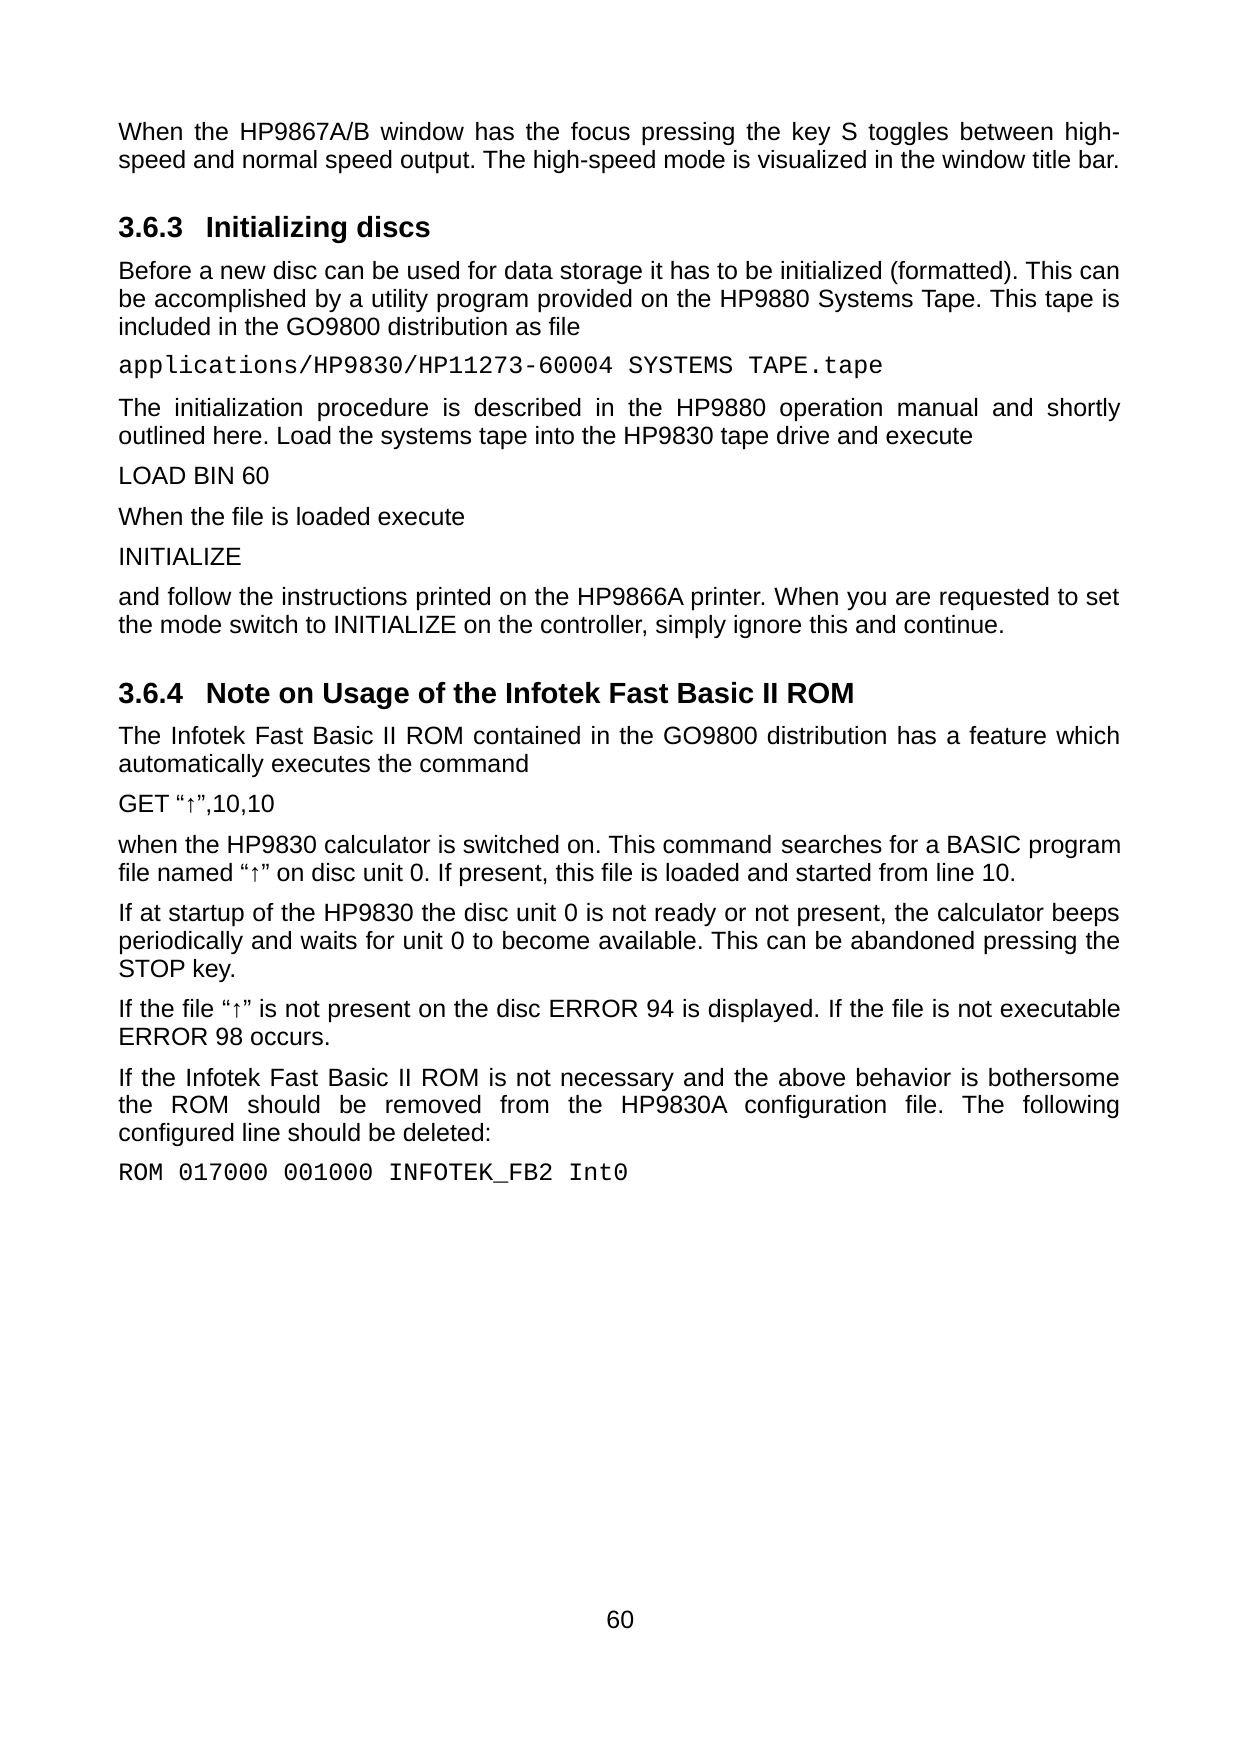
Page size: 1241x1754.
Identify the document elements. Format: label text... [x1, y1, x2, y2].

text If the Infotek Fast Basic II ROM is not necessary and the above behavior is bothersome the ROM should be removed from the HP9830A configuration file. The following configured line should be deleted: [118, 1063, 1122, 1147]
text applications/HP9830/HP11273-60004 SYSTEMS TAPE.tape [118, 353, 1122, 381]
text When the HP9867A/B window has the focus pressing the key S toggles between high-speed and normal speed output. The high-speed mode is visualized in the window title bar. [118, 118, 1122, 174]
subtitle Note on Usage of the Infotek Fast Basic II ROM [118, 677, 1122, 709]
text GET “↑”,10,10 [118, 790, 1122, 818]
text ROM 017000 001000 INFOTEK_FB2 Int0 [118, 1159, 1122, 1188]
text LOAD BIN 60 [118, 462, 1122, 490]
text When the file is loaded execute [118, 502, 1122, 530]
text and follow the instructions printed on the HP9866A printer. When you are requested to set the mode switch to INITIALIZE on the controller, simply ignore this and continue. [118, 583, 1122, 639]
subtitle Initializing discs [118, 211, 1122, 244]
text The initialization procedure is described in the HP9880 operation manual and shortly outlined here. Load the systems tape into the HP9830 tape drive and execute [118, 394, 1122, 449]
text Before a new disc can be used for data storage it has to be initialized (formatted). This can be accomplished by a utility program provided on the HP9880 Systems Tape. This tape is included in the GO9800 distribution as file [118, 257, 1122, 340]
text when the HP9830 calculator is switched on. This command searches for a BASIC program file named “↑” on disc unit 0. If present, this file is loaded and started from line 10. [118, 830, 1122, 886]
text If the file “↑” is not present on the disc ERROR 94 is displayed. If the file is not executable ERROR 98 occurs. [118, 995, 1122, 1051]
text INITIALIZE [118, 543, 1122, 571]
text The Infotek Fast Basic II ROM contained in the GO9800 distribution has a feature which automatically executes the command [118, 722, 1122, 777]
text If at startup of the HP9830 the disc unit 0 is not ready or not present, the calculator beeps periodically and waits for unit 0 to become available. This can be abandoned pressing the STOP key. [118, 899, 1122, 982]
